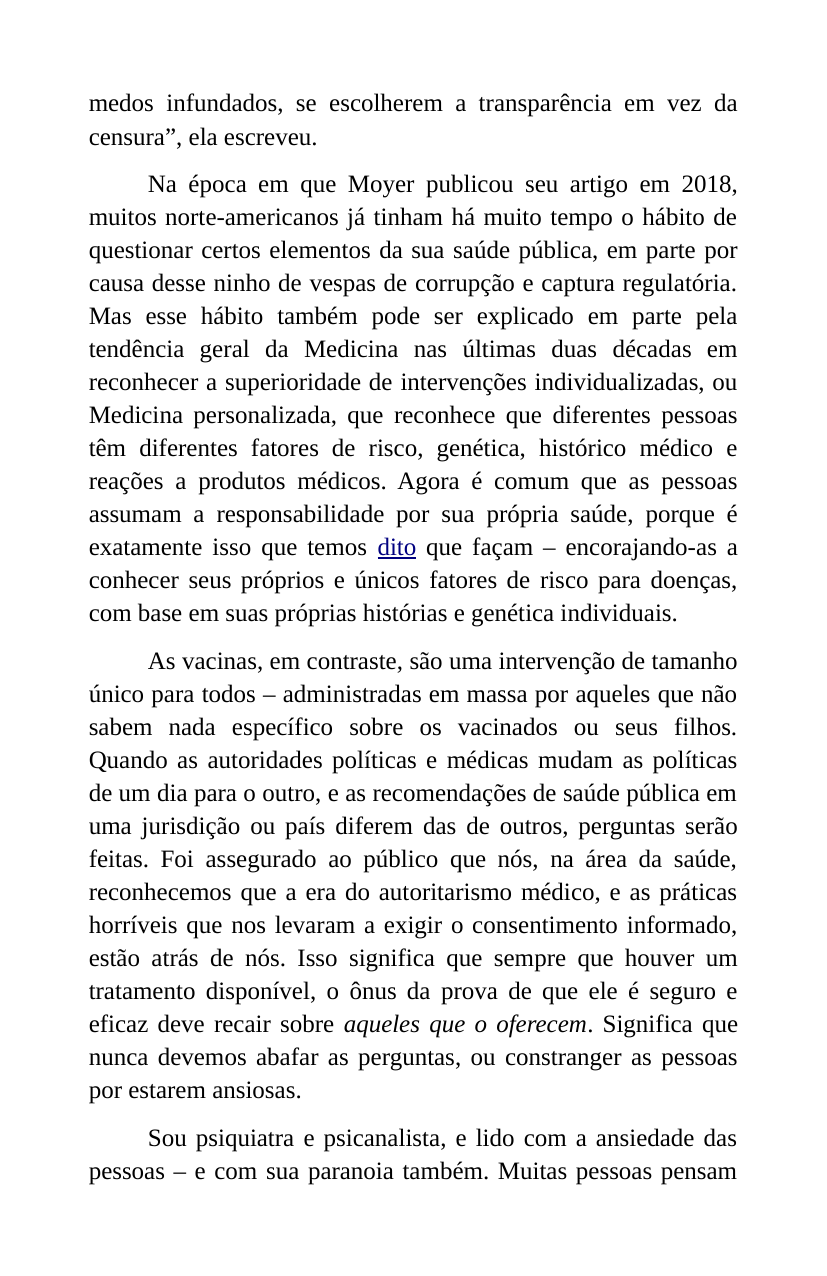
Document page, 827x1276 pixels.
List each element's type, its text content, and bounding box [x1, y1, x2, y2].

text As vacinas, em contraste, são uma intervenção de tamanho único para todos – administradas em massa por aqueles que não sabem nada específico sobre os vacinados ou seus filhos. Quando as autoridades políticas e médicas mudam as políticas de um dia para o outro, e as recomendações de saúde pública em uma jurisdição ou país diferem das de outros, perguntas serão feitas. Foi assegurado ao público que nós, na área da saúde, reconhecemos que a era do autoritarismo médico, e as práticas horríveis que nos levaram a exigir o consentimento informado, estão atrás de nós. Isso significa que sempre que houver um tratamento disponível, o ônus da prova de que ele é seguro e eficaz deve recair sobre aqueles que o oferecem. Significa que nunca devemos abafar as perguntas, ou constranger as pessoas por estarem ansiosas. [88, 646, 738, 1104]
text Sou psiquiatra e psicanalista, e lido com a ansiedade das pessoas – e com sua paranoia também. Muitas pessoas pensam [88, 1123, 738, 1185]
text medos infundados, se escolherem a transparência em vez da censura”, ela escreveu. [88, 88, 738, 150]
text Na época em que Moyer publicou seu artigo em 2018, muitos norte-americanos já tinham há muito tempo o hábito de questionar certos elementos da sua saúde pública, em parte por causa desse ninho de vespas de corrupção e captura regulatória. Mas esse hábito também pode ser explicado em parte pela tendência geral da Medicina nas últimas duas décadas em reconhecer a superioridade de intervenções individualizadas, ou Medicina personalizada, que reconhece que diferentes pessoas têm diferentes fatores de risco, genética, histórico médico e reações a produtos médicos. Agora é comum que as pessoas assumam a responsabilidade por sua própria saúde, porque é exatamente isso que temos dito que façam – encorajando-as a conhecer seus próprios e únicos fatores de risco para doenças, com base em suas próprias histórias e genética individuais. [88, 169, 738, 627]
